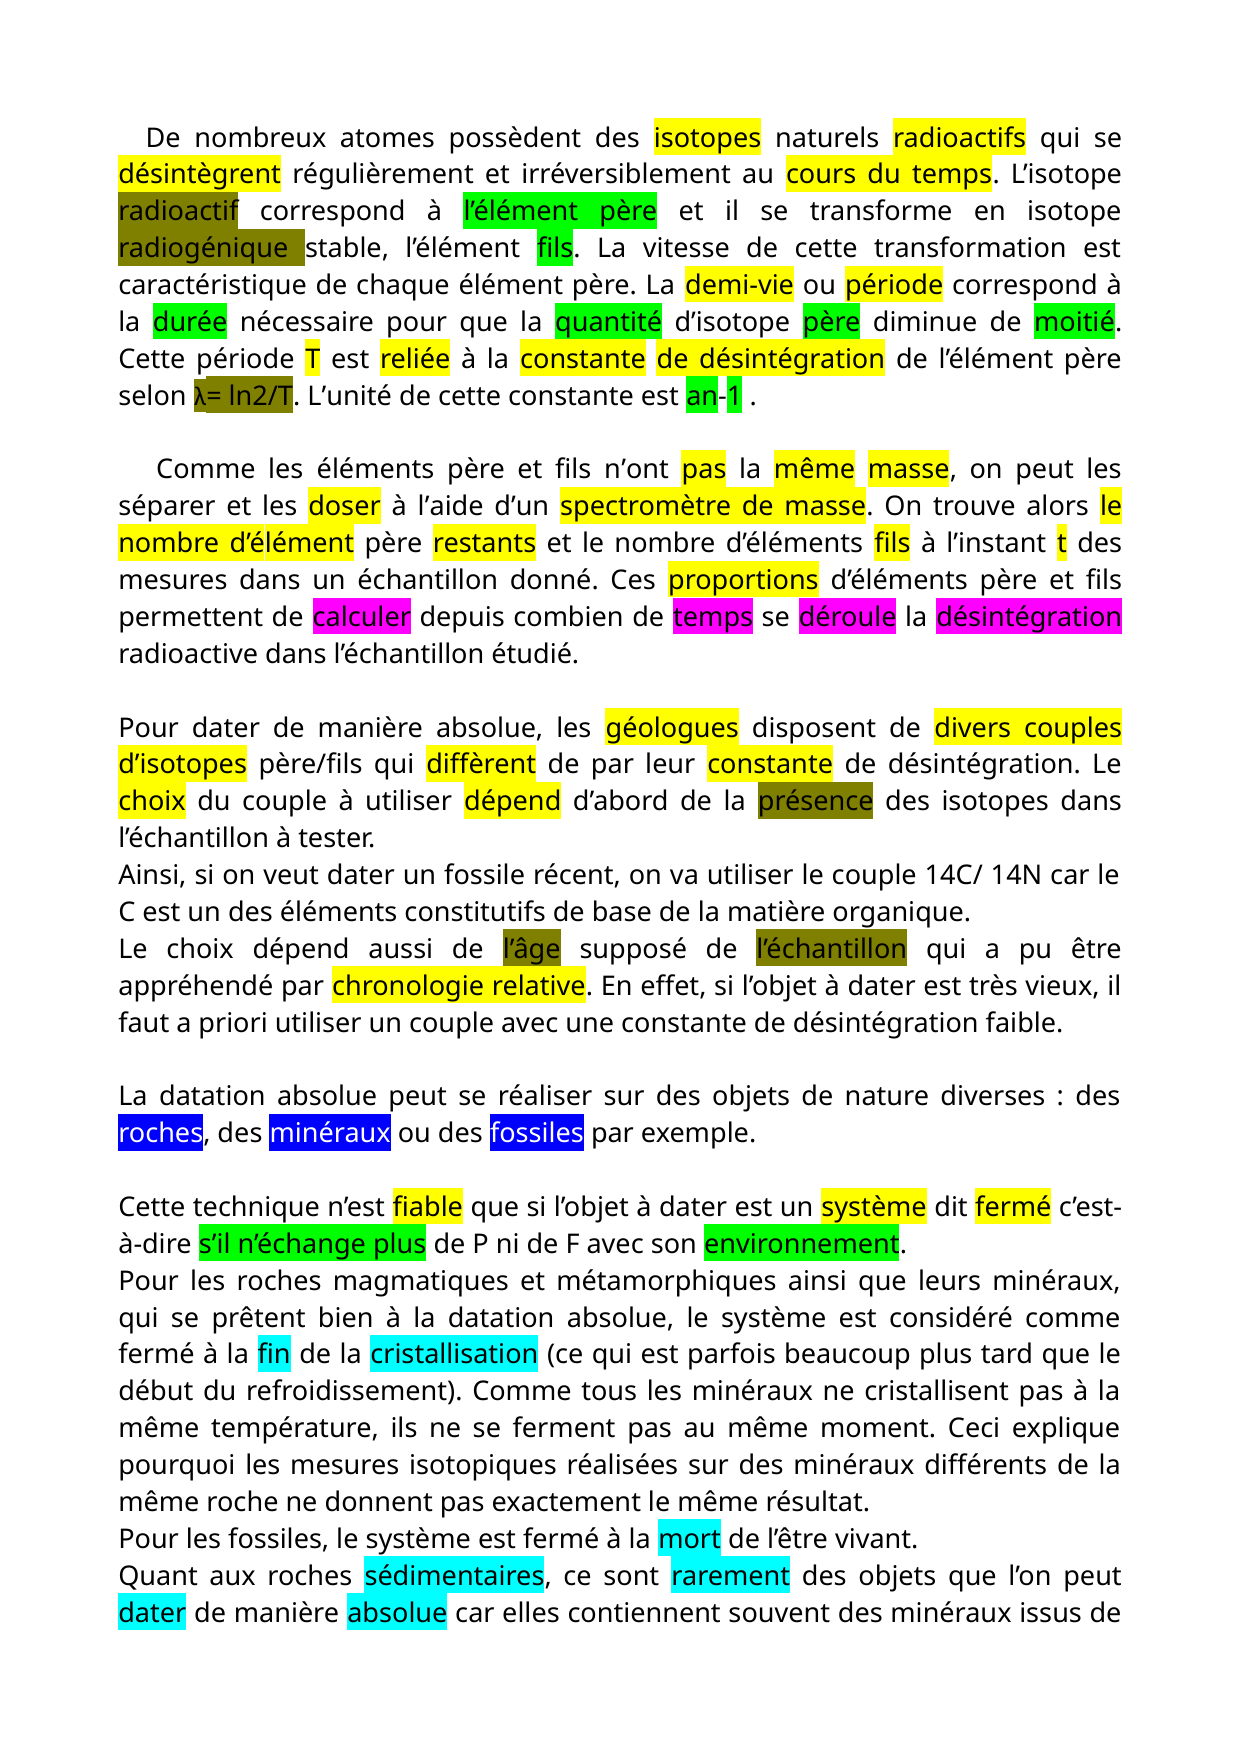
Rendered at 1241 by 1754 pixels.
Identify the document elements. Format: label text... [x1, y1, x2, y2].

text Pour les fossiles, le système est fermé à la mort de l’être vivant. [118, 1519, 1122, 1556]
text Quant aux roches sédimentaires, ce sont rarement des objets que l’on peut dater de manière absolue car elles contiennent souvent des minéraux issus de [118, 1556, 1122, 1630]
text Pour dater de manière absolue, les géologues disposent de divers couples d’isotopes père/fils qui diffèrent de par leur constante de désintégration. Le choix du couple à utiliser dépend d’abord de la présence des isotopes dans l’échantillon à tester. [118, 708, 1122, 856]
text Pour les roches magmatiques et métamorphiques ainsi que leurs minéraux, qui se prêtent bien à la datation absolue, le système est considéré comme fermé à la fin de la cristallisation (ce qui est parfois beaucoup plus tard que le début du refroidissement). Comme tous les minéraux ne cristallisent pas à la même température, ils ne se ferment pas au même moment. Ceci explique pourquoi les mesures isotopiques réalisées sur des minéraux différents de la même roche ne donnent pas exactement le même résultat. [118, 1261, 1122, 1519]
text De nombreux atomes possèdent des isotopes naturels radioactifs qui se désintègrent régulièrement et irréversiblement au cours du temps. L’isotope radioactif correspond à l’élément père et il se transforme en isotope radiogénique stable, l’élément fils. La vitesse de cette transformation est caractéristique de chaque élément père. La demi-vie ou période correspond à la durée nécessaire pour que la quantité d’isotope père diminue de moitié. Cette période T est reliée à la constante de désintégration de l’élément père selon λ= ln2/T. L’unité de cette constante est an-1 . [118, 118, 1122, 413]
text Le choix dépend aussi de l’âge supposé de l’échantillon qui a pu être appréhendé par chronologie relative. En effet, si l’objet à dater est très vieux, il faut a priori utiliser un couple avec une constante de désintégration faible. [118, 929, 1122, 1040]
text Cette technique n’est fiable que si l’objet à dater est un système dit fermé c’est-à-dire s’il n’échange plus de P ni de F avec son environnement. [118, 1187, 1122, 1261]
text Ainsi, si on veut dater un fossile récent, on va utiliser le couple 14C/ 14N car le C est un des éléments constitutifs de base de la matière organique. [118, 856, 1122, 929]
text Comme les éléments père et fils n’ont pas la même masse, on peut les séparer et les doser à l’aide d’un spectromètre de masse. On trouve alors le nombre d’élément père restants et le nombre d’éléments fils à l’instant t des mesures dans un échantillon donné. Ces proportions d’éléments père et fils permettent de calculer depuis combien de temps se déroule la désintégration radioactive dans l’échantillon étudié. [118, 450, 1122, 671]
text La datation absolue peut se réaliser sur des objets de nature diverses : des roches, des minéraux ou des fossiles par exemple. [118, 1077, 1122, 1151]
